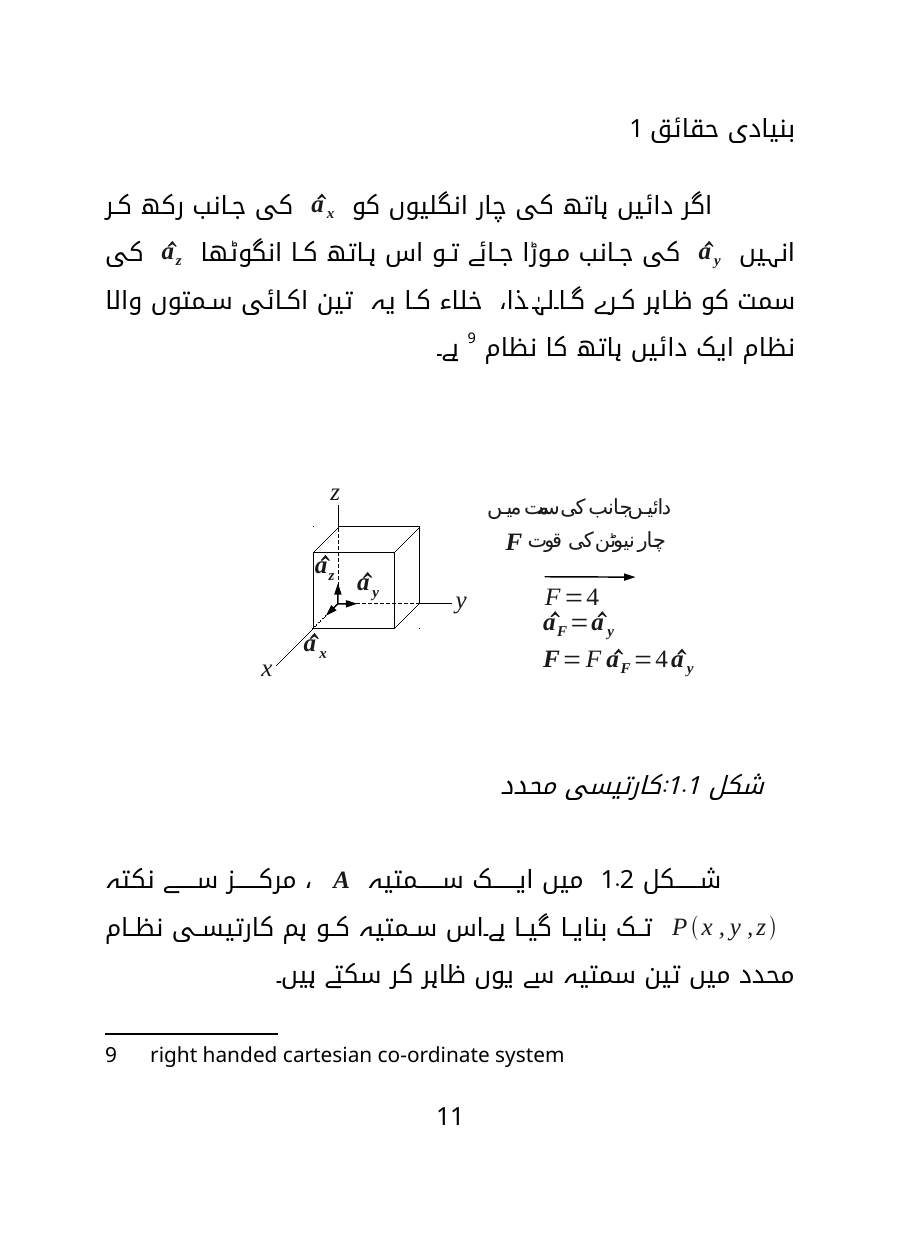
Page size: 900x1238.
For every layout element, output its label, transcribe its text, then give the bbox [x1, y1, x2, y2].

text اگر دائیں ہاتھ کی چار انگلیوں کوکی جانب رکھ کر انہیںکی جانب موڑا جائے تو اس ہاتھ کا انگوٹھاکی سمت کو ظاہر کرے گا۔لہٰذا، خلاء کا یہ تین اکائی سمتوں والا نظام ایک دائیں ہاتھ کا نظام ہے۔ [105, 182, 795, 372]
text right handed cartesian co-ordinate system [105, 1040, 795, 1068]
text شکل 1.1:کارتیسی محدد [137, 397, 763, 810]
text شکل 1.2 میں ایک سمتیہ، مرکز سے نکتہ تک بنایا گیا ہے۔اس سمتیہ کو ہم کارتیسی نظام محدد میں تین سمتیہ سے یوں ظاہر کر سکتے ہیں۔ [105, 856, 795, 999]
